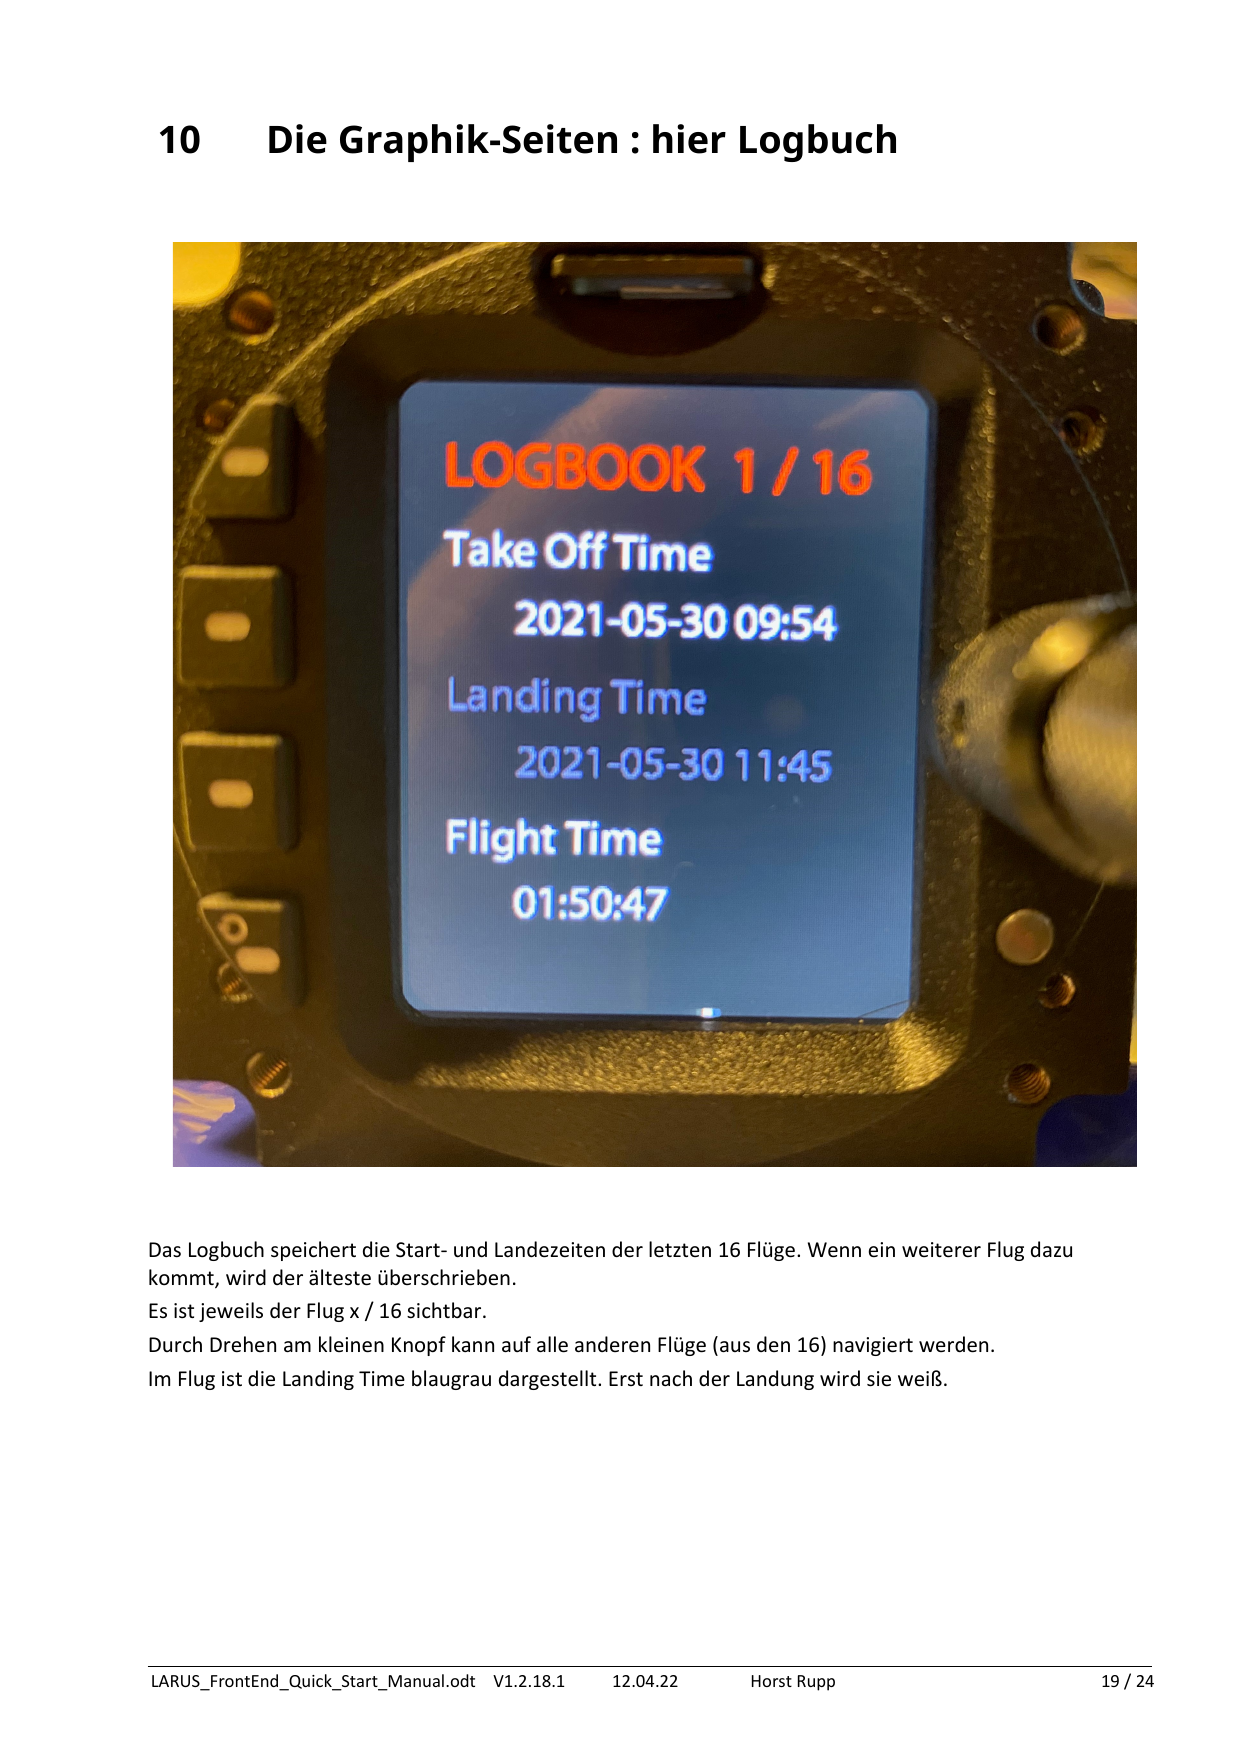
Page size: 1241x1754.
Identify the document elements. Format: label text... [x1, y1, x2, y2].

picture [172, 242, 1137, 1167]
text Im Flug ist die Landing Time blaugrau dargestellt. Erst nach der Landung wird sie weiß. [148, 1364, 1152, 1392]
subtitle Die Graphik-Seiten : hier Logbuch [148, 113, 1128, 165]
text Es ist jeweils der Flug x / 16 sichtbar. [148, 1297, 1152, 1324]
text Das Logbuch speichert die Start- und Landezeiten der letzten 16 Flüge. Wenn ein weiterer Flug dazu kommt, wird der älteste überschrieben. [148, 1235, 1152, 1291]
text Durch Drehen am kleinen Knopf kann auf alle anderen Flüge (aus den 16) navigiert werden. [148, 1330, 1152, 1358]
